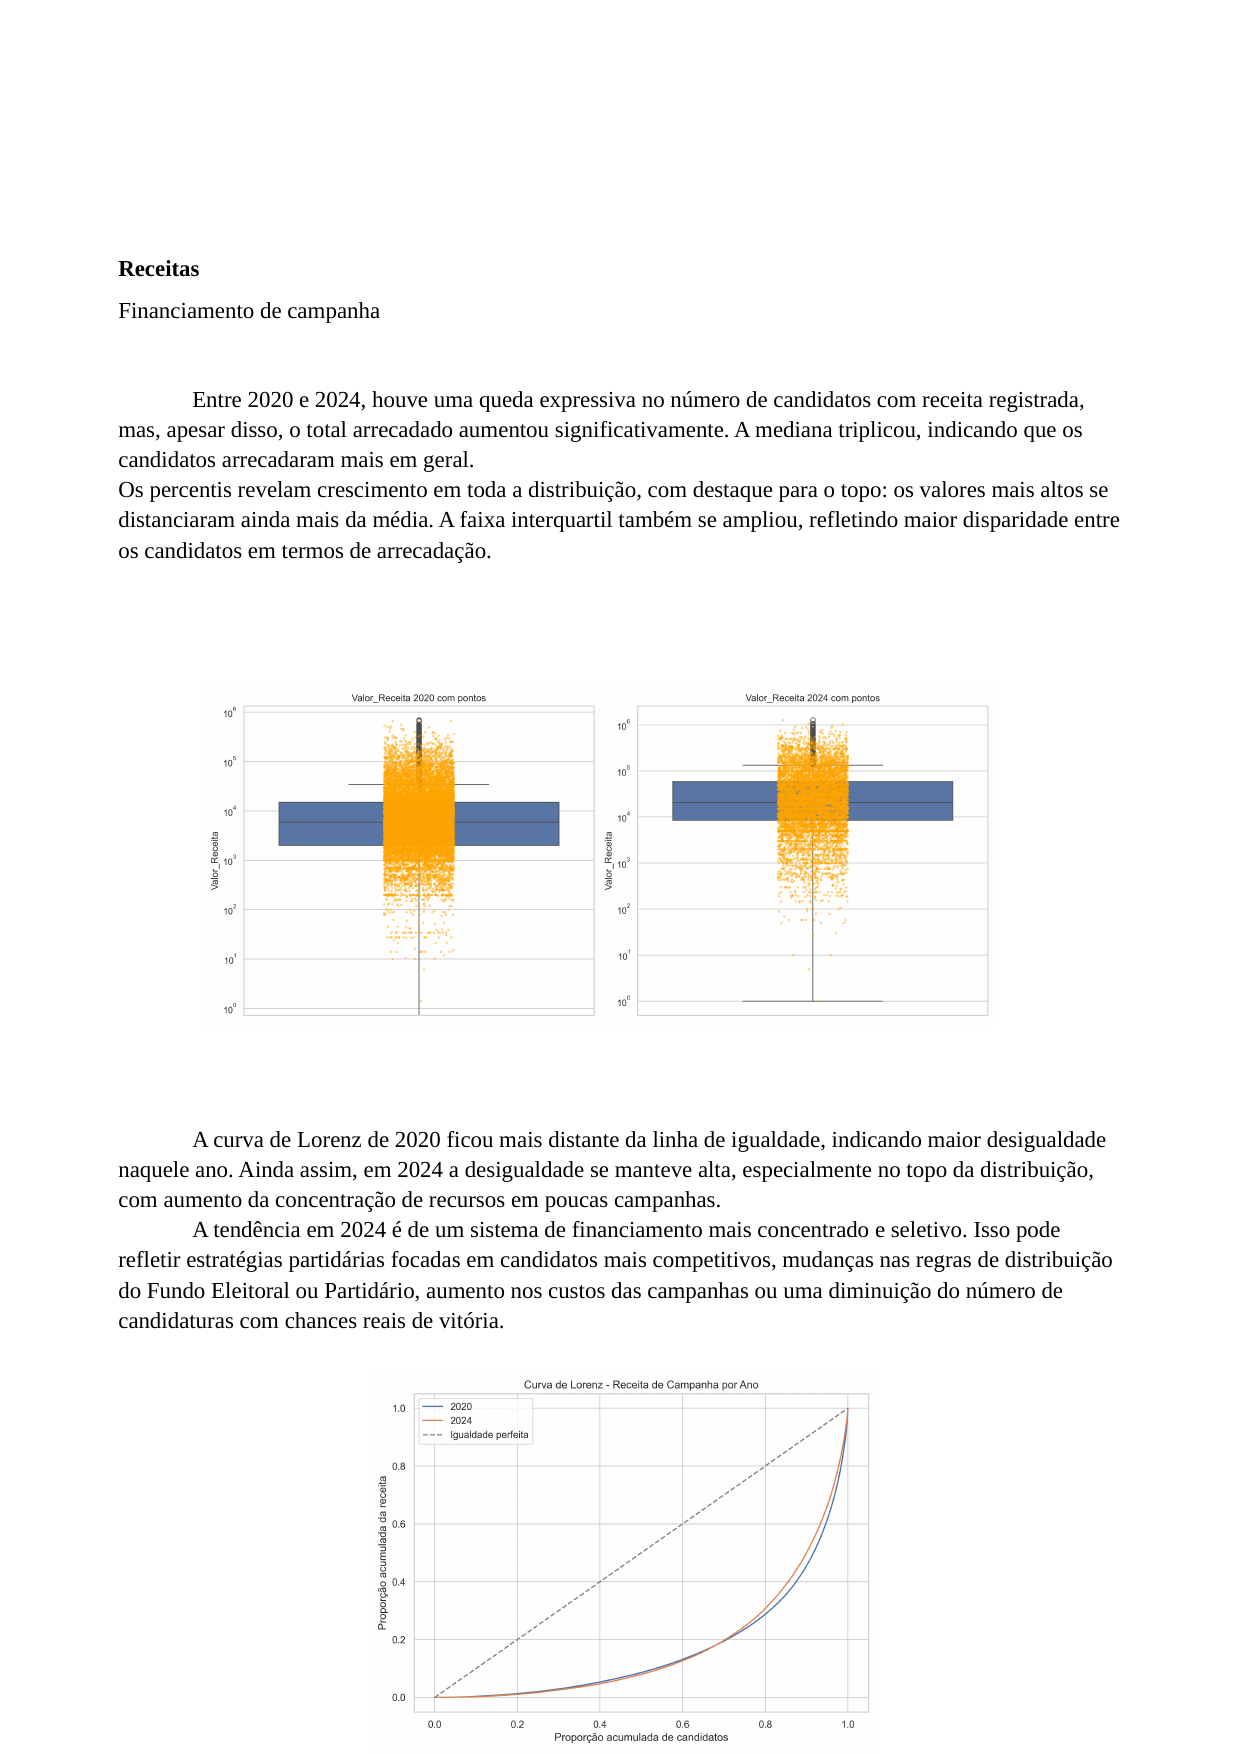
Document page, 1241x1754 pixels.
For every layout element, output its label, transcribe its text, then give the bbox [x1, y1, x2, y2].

text Receitas [118, 255, 1122, 281]
picture [200, 684, 998, 1026]
picture [367, 1369, 880, 1754]
text Financiamento de campanha [118, 297, 1122, 324]
text Entre 2020 e 2024, houve uma queda expressiva no número de candidatos com receita registrada, mas, apesar disso, o total arrecadado aumentou significativamente. A mediana triplicou, indicando que os candidatos arrecadaram mais em geral. Os percentis revelam crescimento em toda a distribuição, com destaque para o topo: os valores mais altos se distanciaram ainda mais da média. A faixa interquartil também se ampliou, refletindo maior disparidade entre os candidatos em termos de arrecadação. [118, 386, 1122, 563]
text A curva de Lorenz de 2020 ficou mais distante da linha de igualdade, indicando maior desigualdade naquele ano. Ainda assim, em 2024 a desigualdade se manteve alta, especialmente no topo da distribuição, com aumento da concentração de recursos em poucas campanhas. A tendência em 2024 é de um sistema de financiamento mais concentrado e seletivo. Isso pode refletir estratégias partidárias focadas em candidatos mais competitivos, mudanças nas regras de distribuição do Fundo Eleitoral ou Partidário, aumento nos custos das campanhas ou uma diminuição do número de candidaturas com chances reais de vitória. [118, 1126, 1122, 1333]
